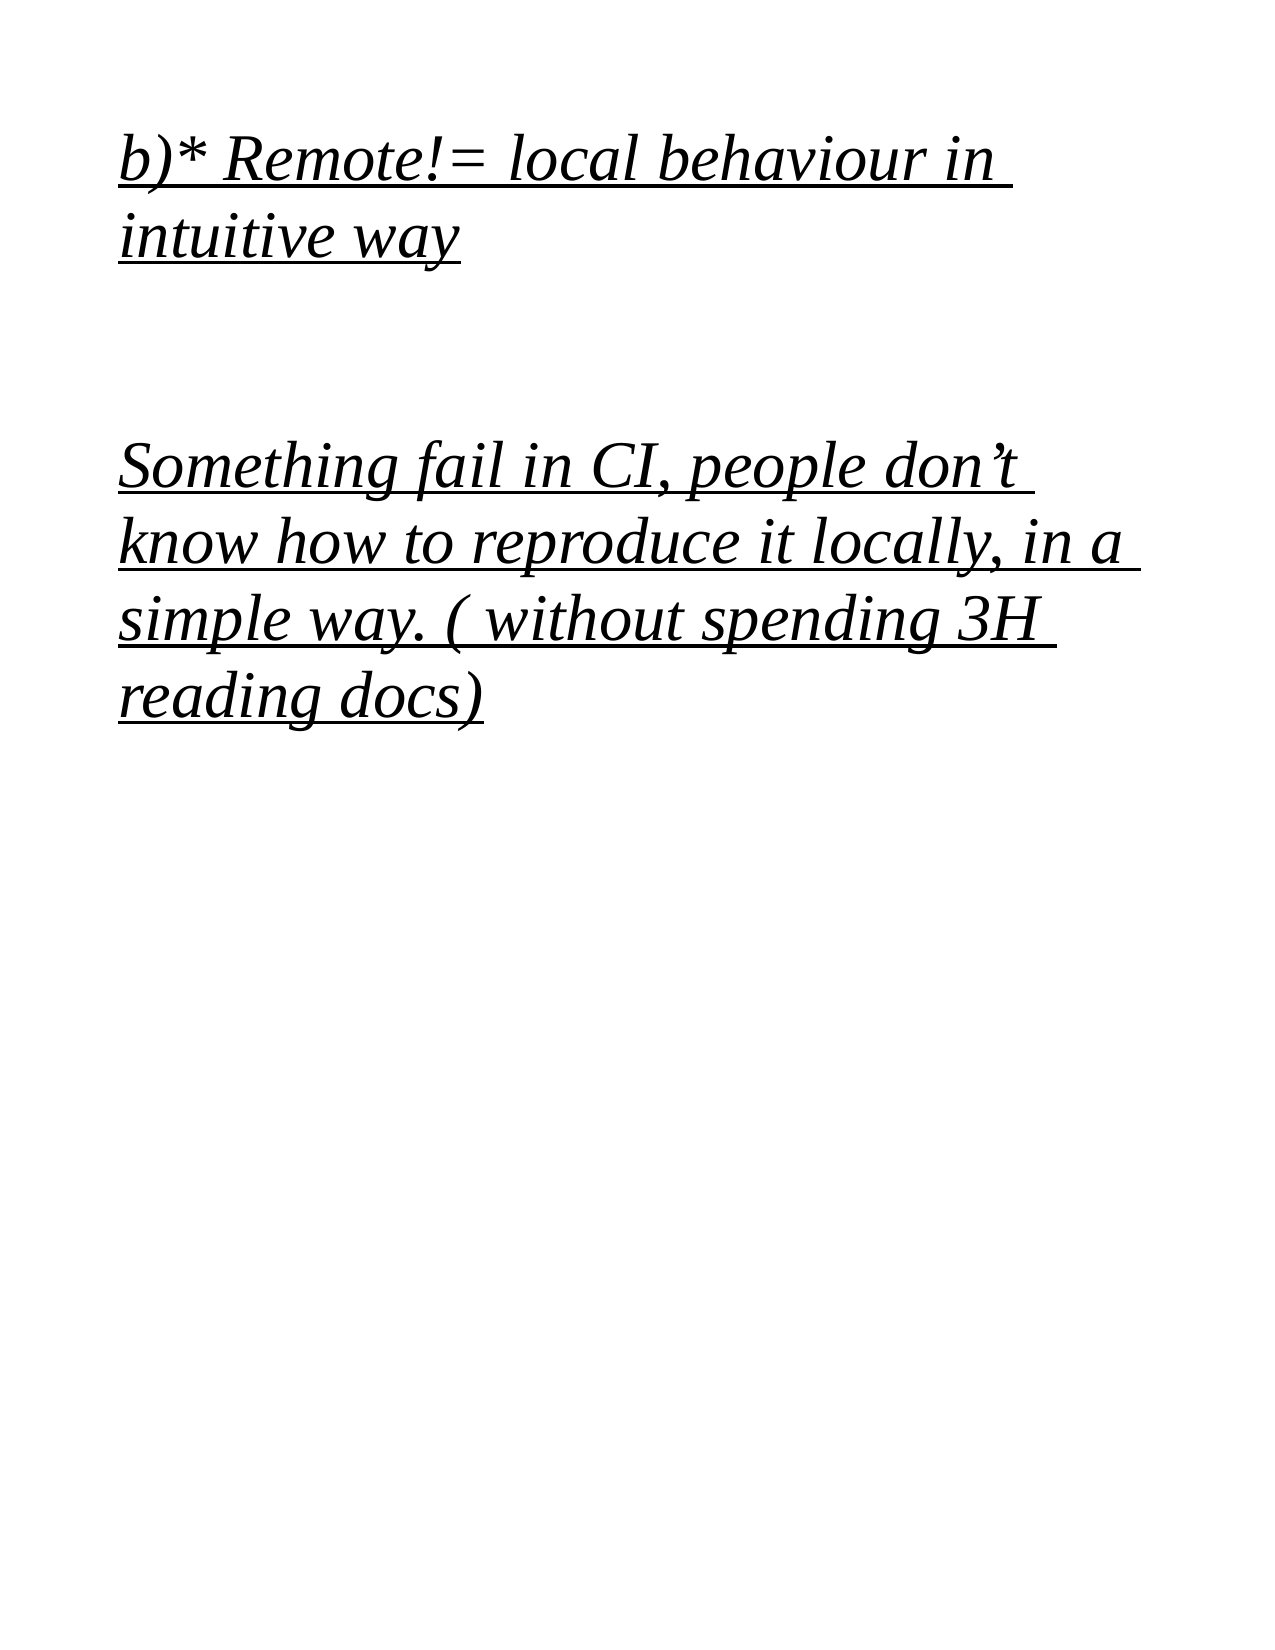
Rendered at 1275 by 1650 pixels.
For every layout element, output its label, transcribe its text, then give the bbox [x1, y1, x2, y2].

text b)* Remote!= local behaviour in intuitive way [118, 118, 1157, 271]
text Something fail in CI, people don’t know how to reproduce it locally, in a simple way. ( without spending 3H reading docs) [118, 425, 1157, 731]
